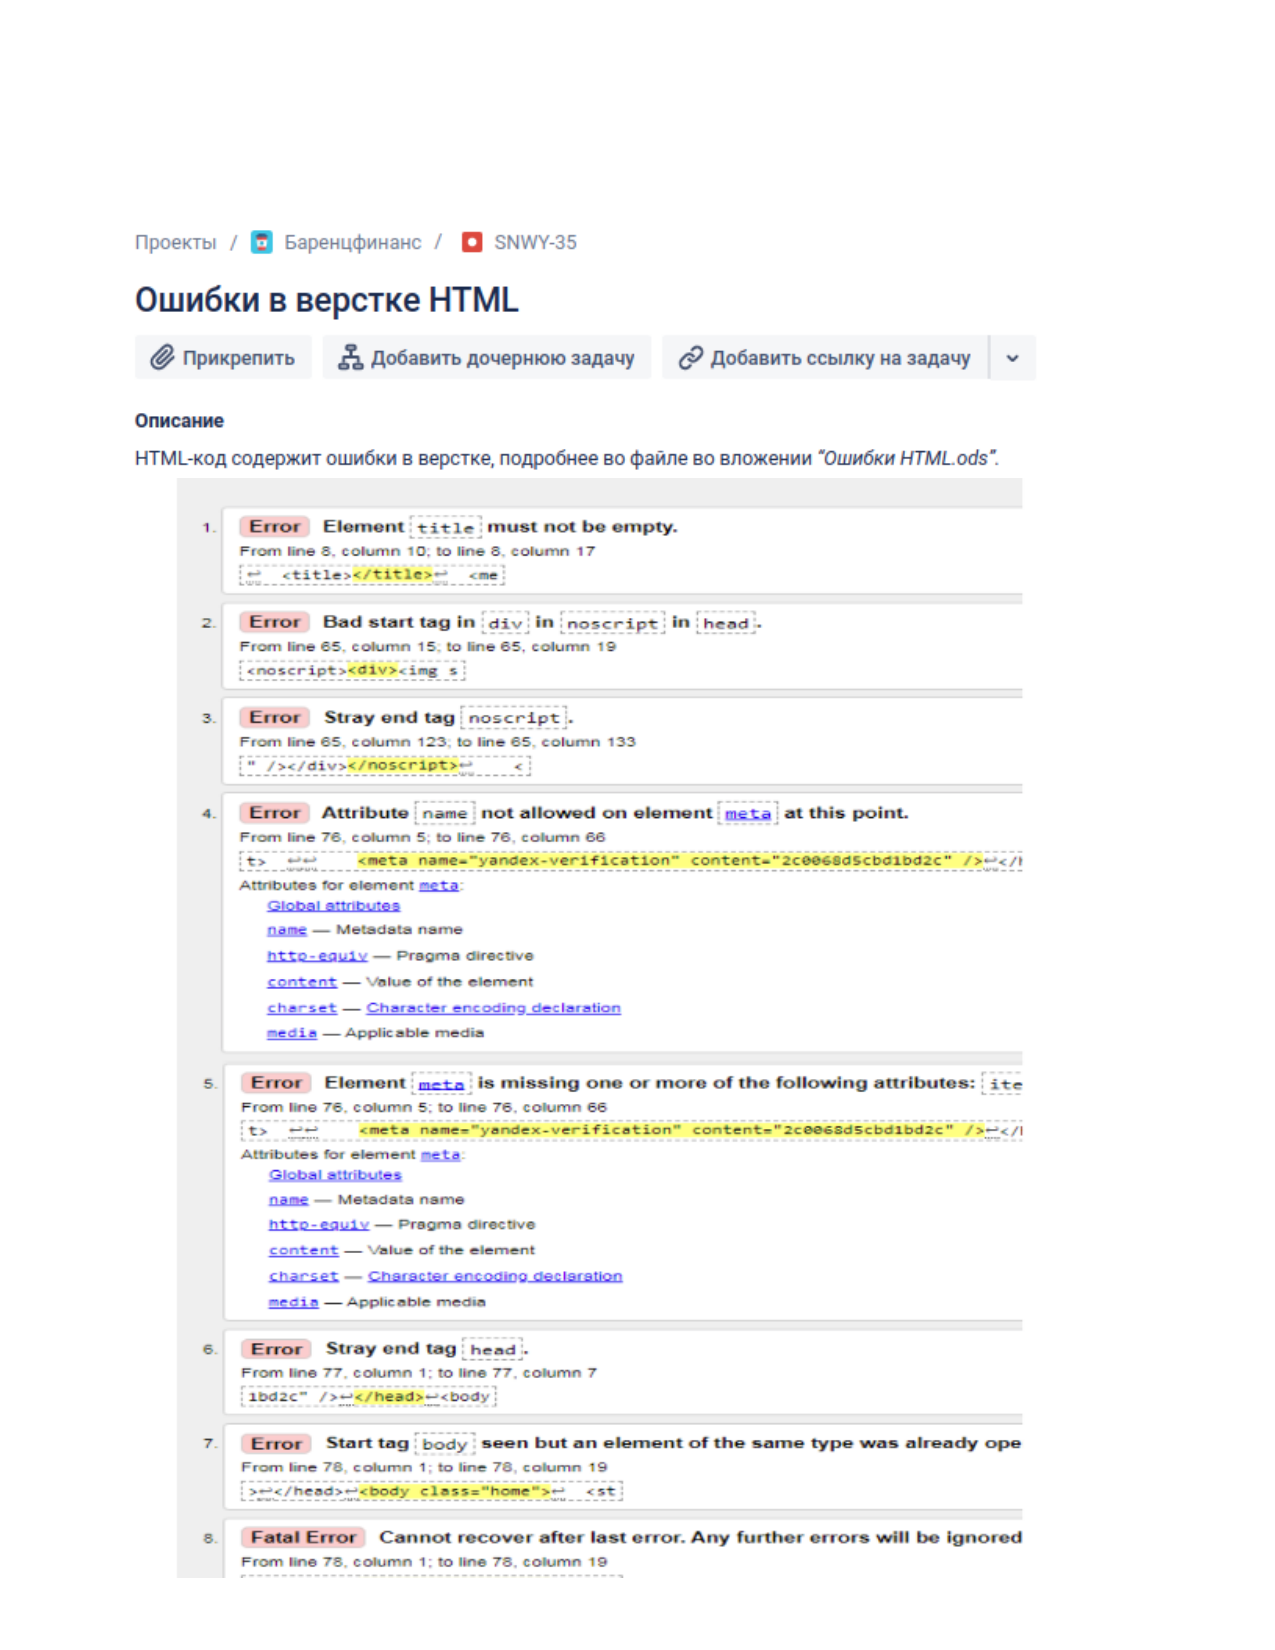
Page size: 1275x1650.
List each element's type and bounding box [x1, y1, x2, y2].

picture [101, 204, 1174, 1578]
